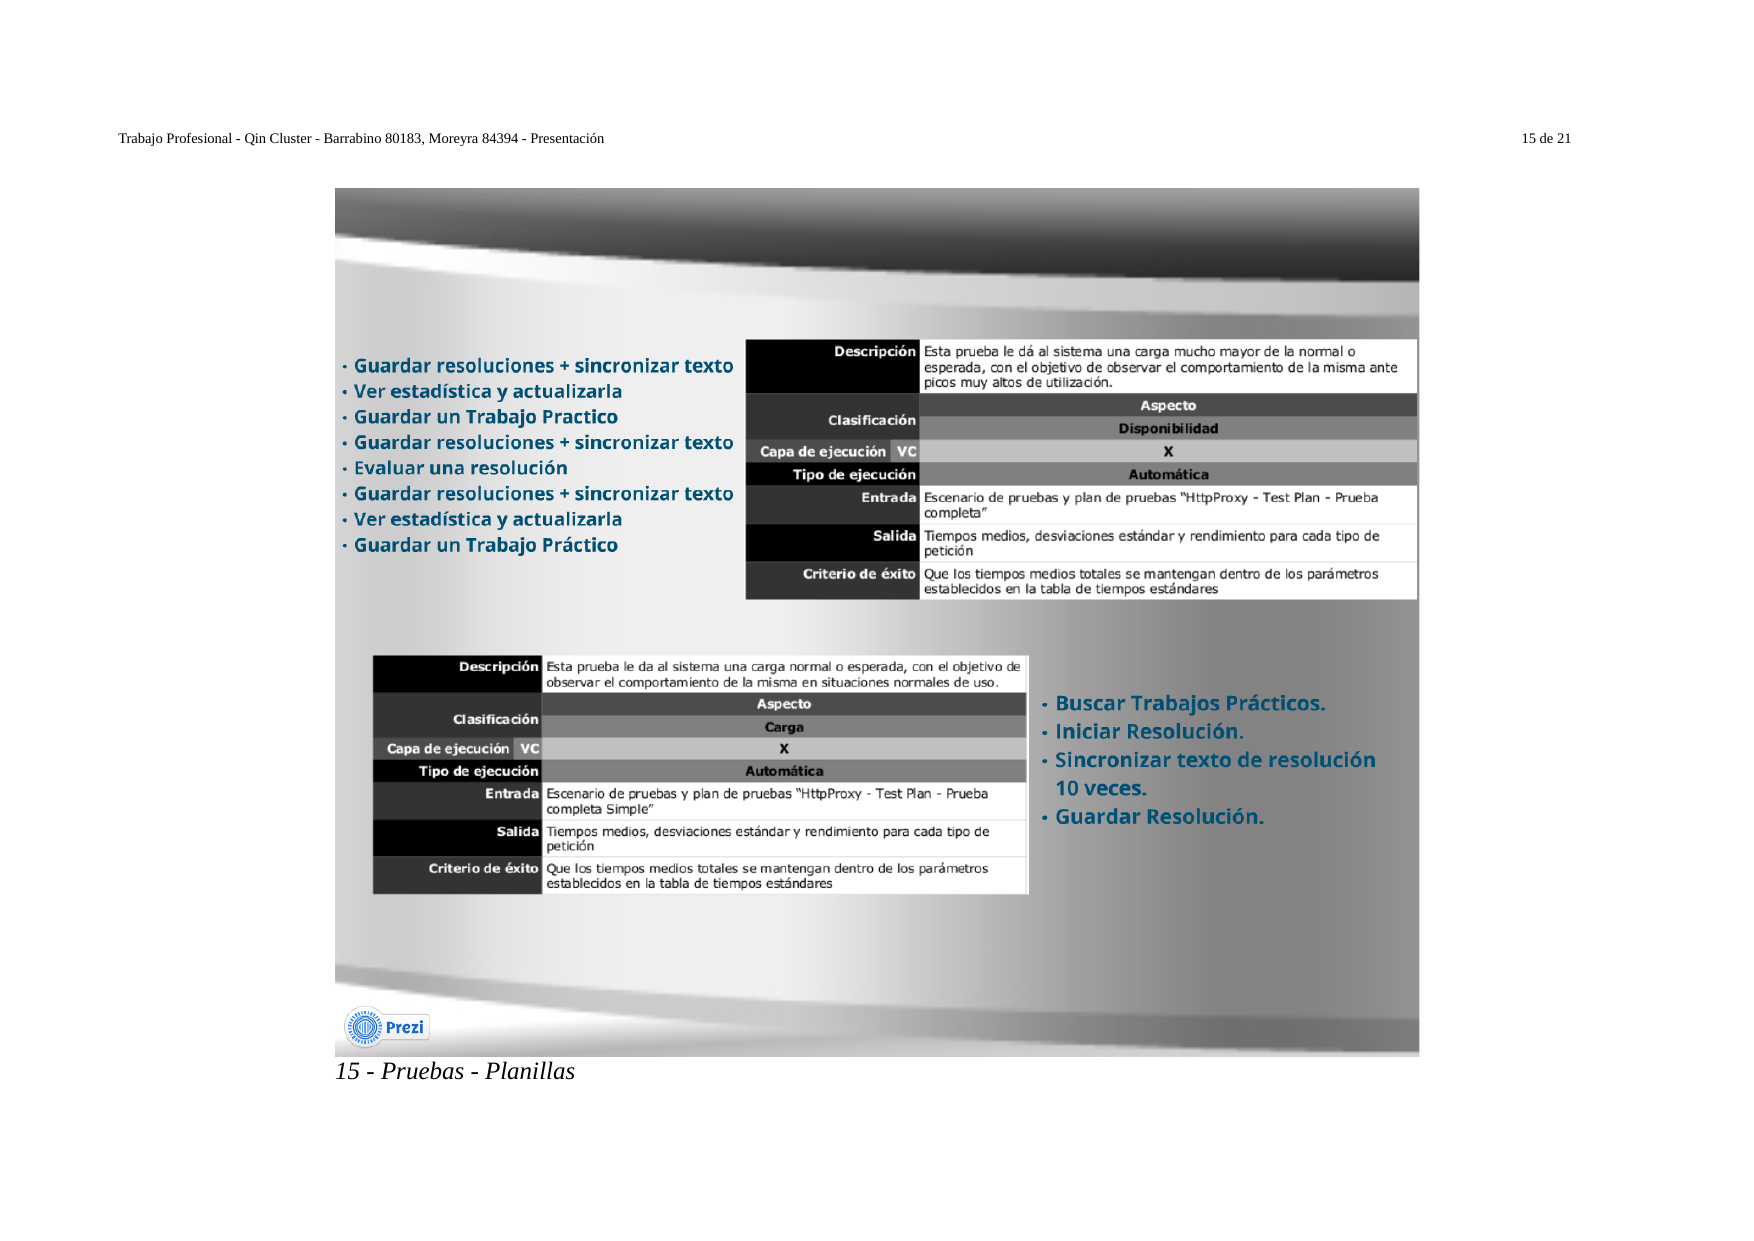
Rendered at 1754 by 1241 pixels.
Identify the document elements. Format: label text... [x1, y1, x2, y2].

text 15 - Pruebas - Planillas [335, 1057, 1419, 1085]
picture [335, 188, 1420, 1057]
